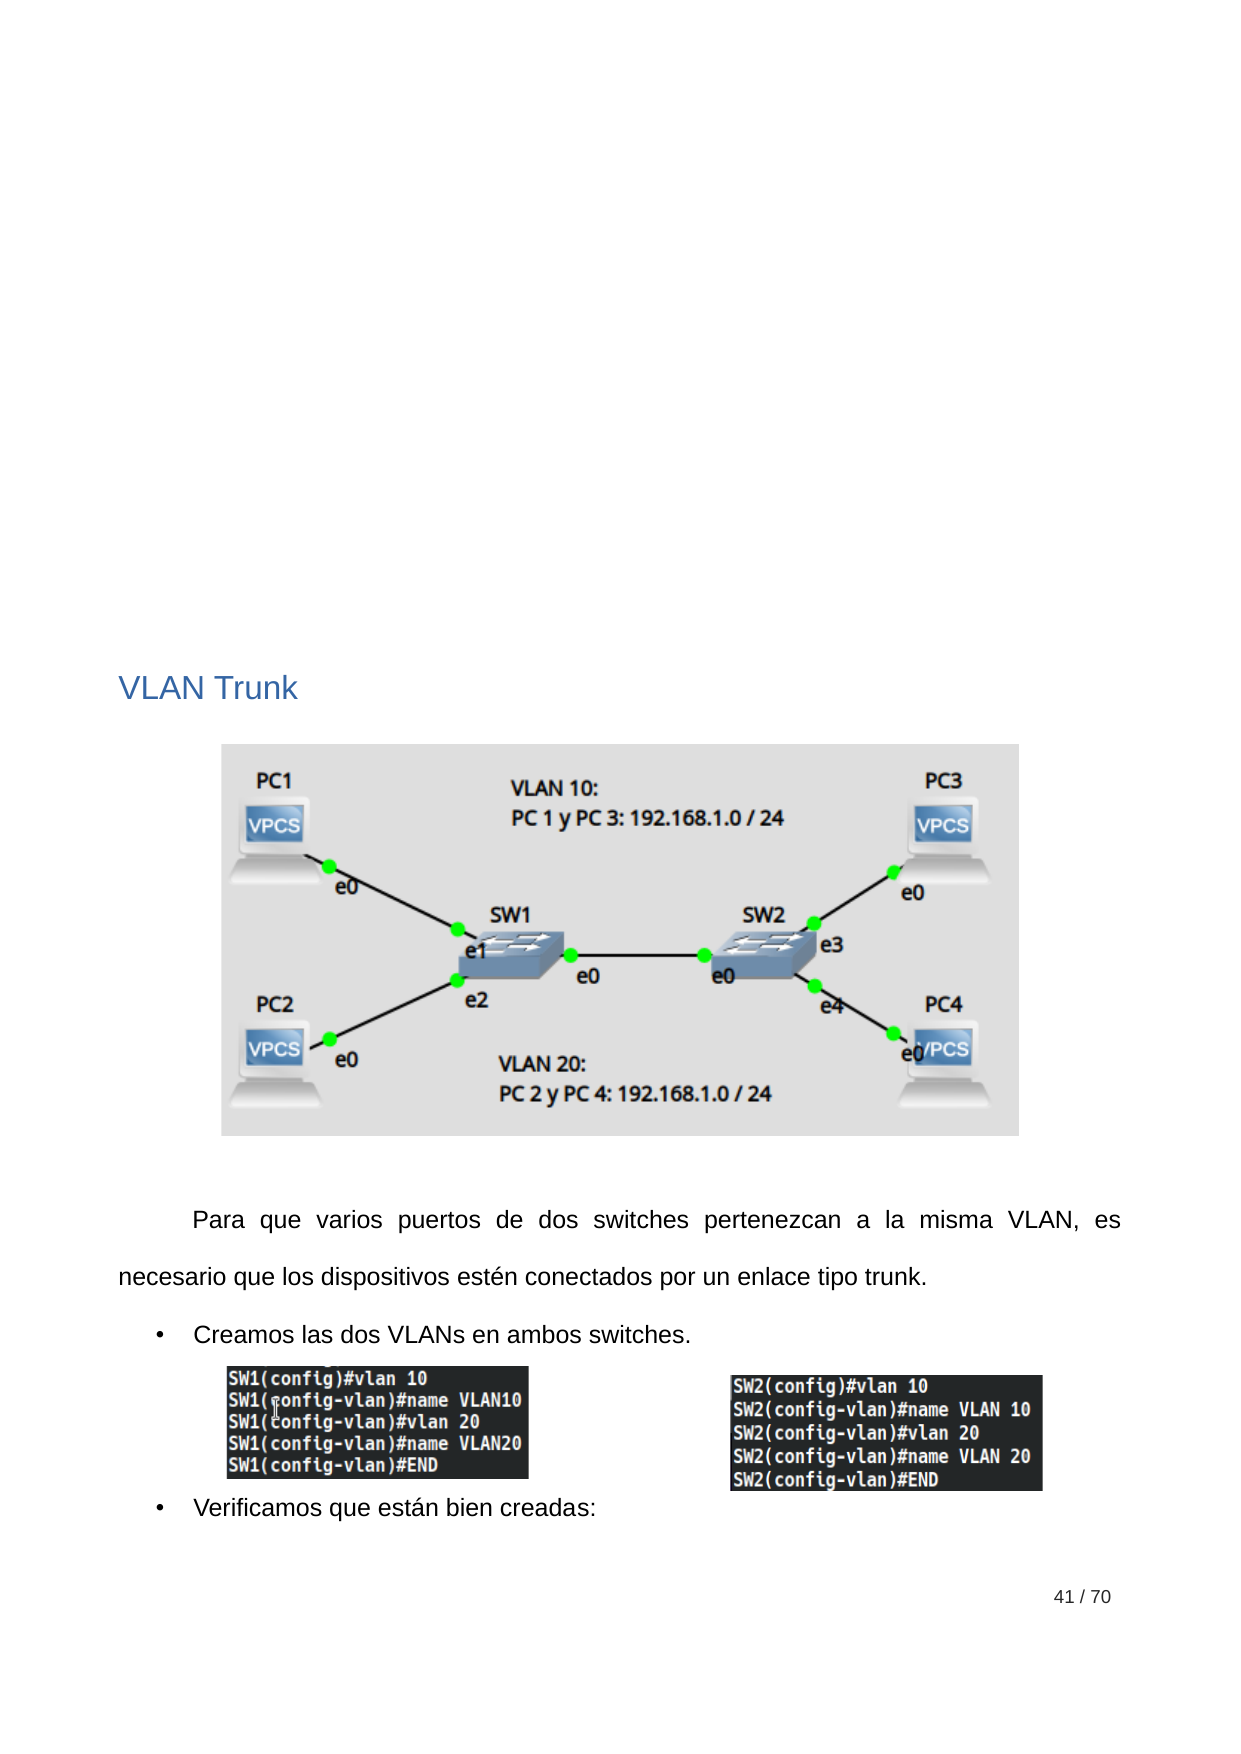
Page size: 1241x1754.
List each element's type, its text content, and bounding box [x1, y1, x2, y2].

text Para que varios puertos de dos switches pertenezcan a la misma VLAN, es necesario que los dispositivos estén conectados por un enlace tipo trunk. [118, 1205, 1122, 1291]
list Verificamos que están bien creadas: [156, 1492, 1122, 1521]
text VLAN Trunk [118, 668, 1122, 706]
picture [730, 1375, 1043, 1491]
list Creamos las dos VLANs en ambos switches. [156, 1320, 1122, 1349]
picture [221, 744, 1019, 1136]
picture [226, 1366, 529, 1479]
